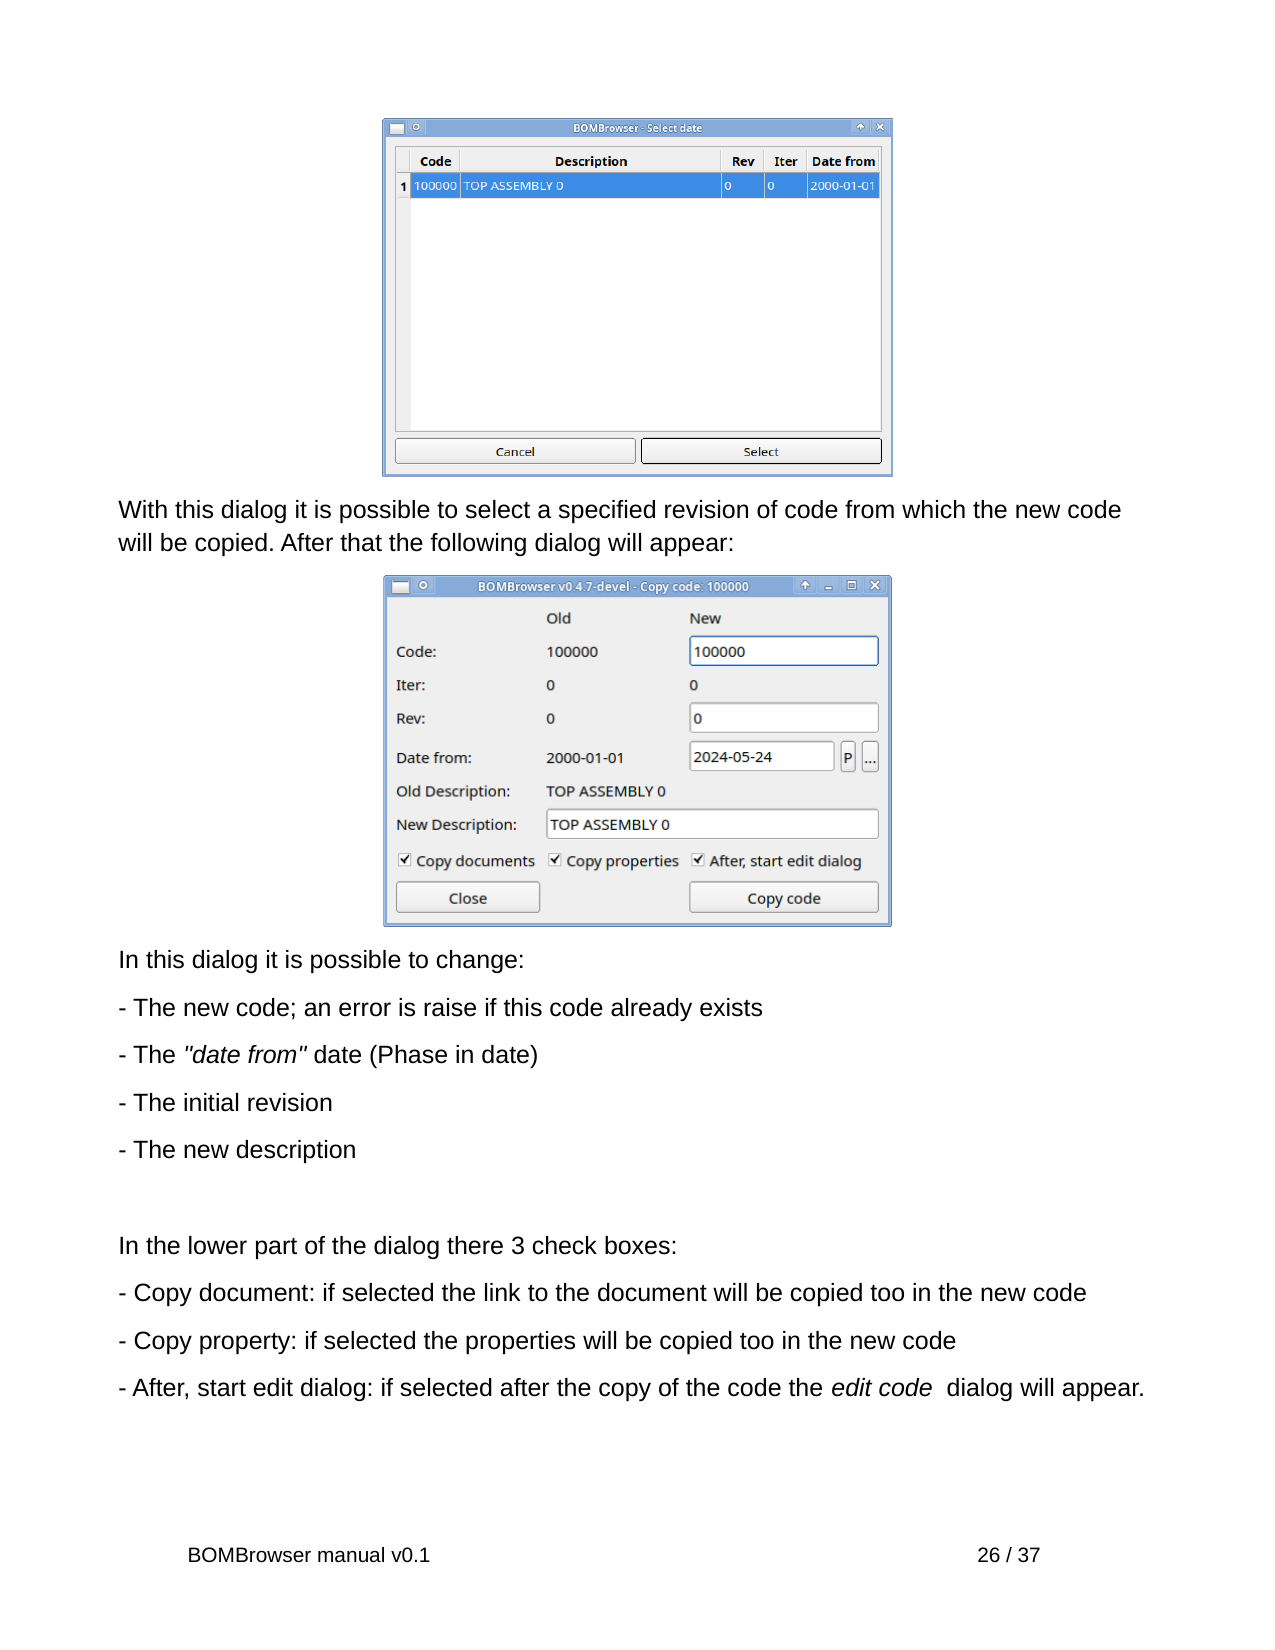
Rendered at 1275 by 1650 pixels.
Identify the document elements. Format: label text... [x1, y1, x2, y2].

text - The new code; an error is raise if this code already exists [118, 993, 1157, 1021]
text - Copy property: if selected the properties will be copied too in the new code [118, 1326, 1157, 1354]
text - Copy document: if selected the link to the document will be copied too in the new code [118, 1278, 1157, 1307]
text - The new description [118, 1135, 1157, 1164]
text In this dialog it is possible to change: [118, 945, 1157, 974]
picture [383, 575, 892, 927]
text In the lower part of the dialog there 3 check boxes: [118, 1231, 1157, 1259]
text - After, start edit dialog: if selected after the copy of the code the edit code dialog will appear. [118, 1373, 1157, 1402]
text With this dialog it is possible to select a specified revision of code from which the new code will be copied. After that the following dialog will appear: [118, 495, 1157, 557]
picture [382, 118, 893, 477]
text - The initial revision [118, 1088, 1157, 1117]
text - The "date from" date (Phase in date) [118, 1040, 1157, 1069]
